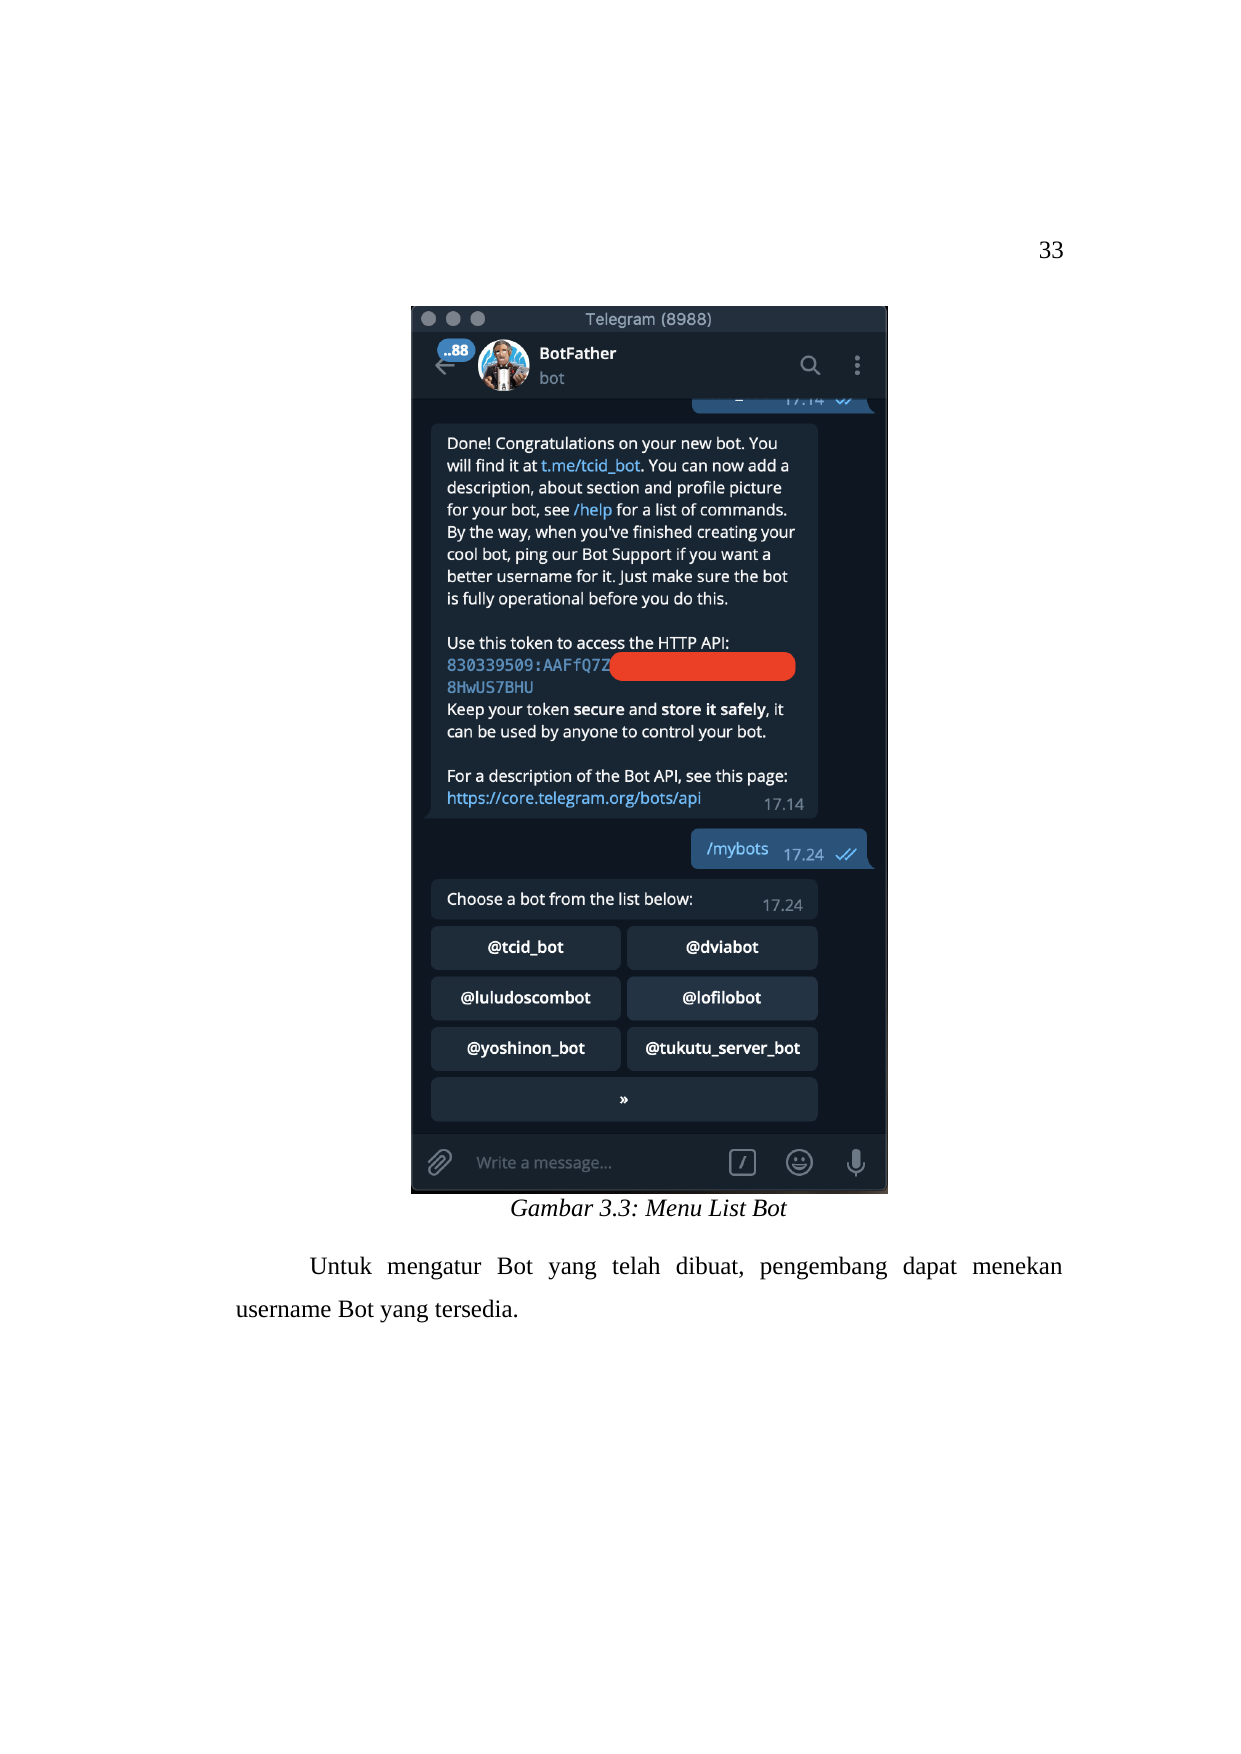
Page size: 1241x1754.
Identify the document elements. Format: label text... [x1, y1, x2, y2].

text Gambar 3.3: Menu List Bot [411, 1194, 888, 1222]
text Untuk mengatur Bot yang telah dibuat, pengembang dapat menekan username Bot yang tersedia. [236, 1251, 1063, 1323]
picture [411, 306, 888, 1194]
